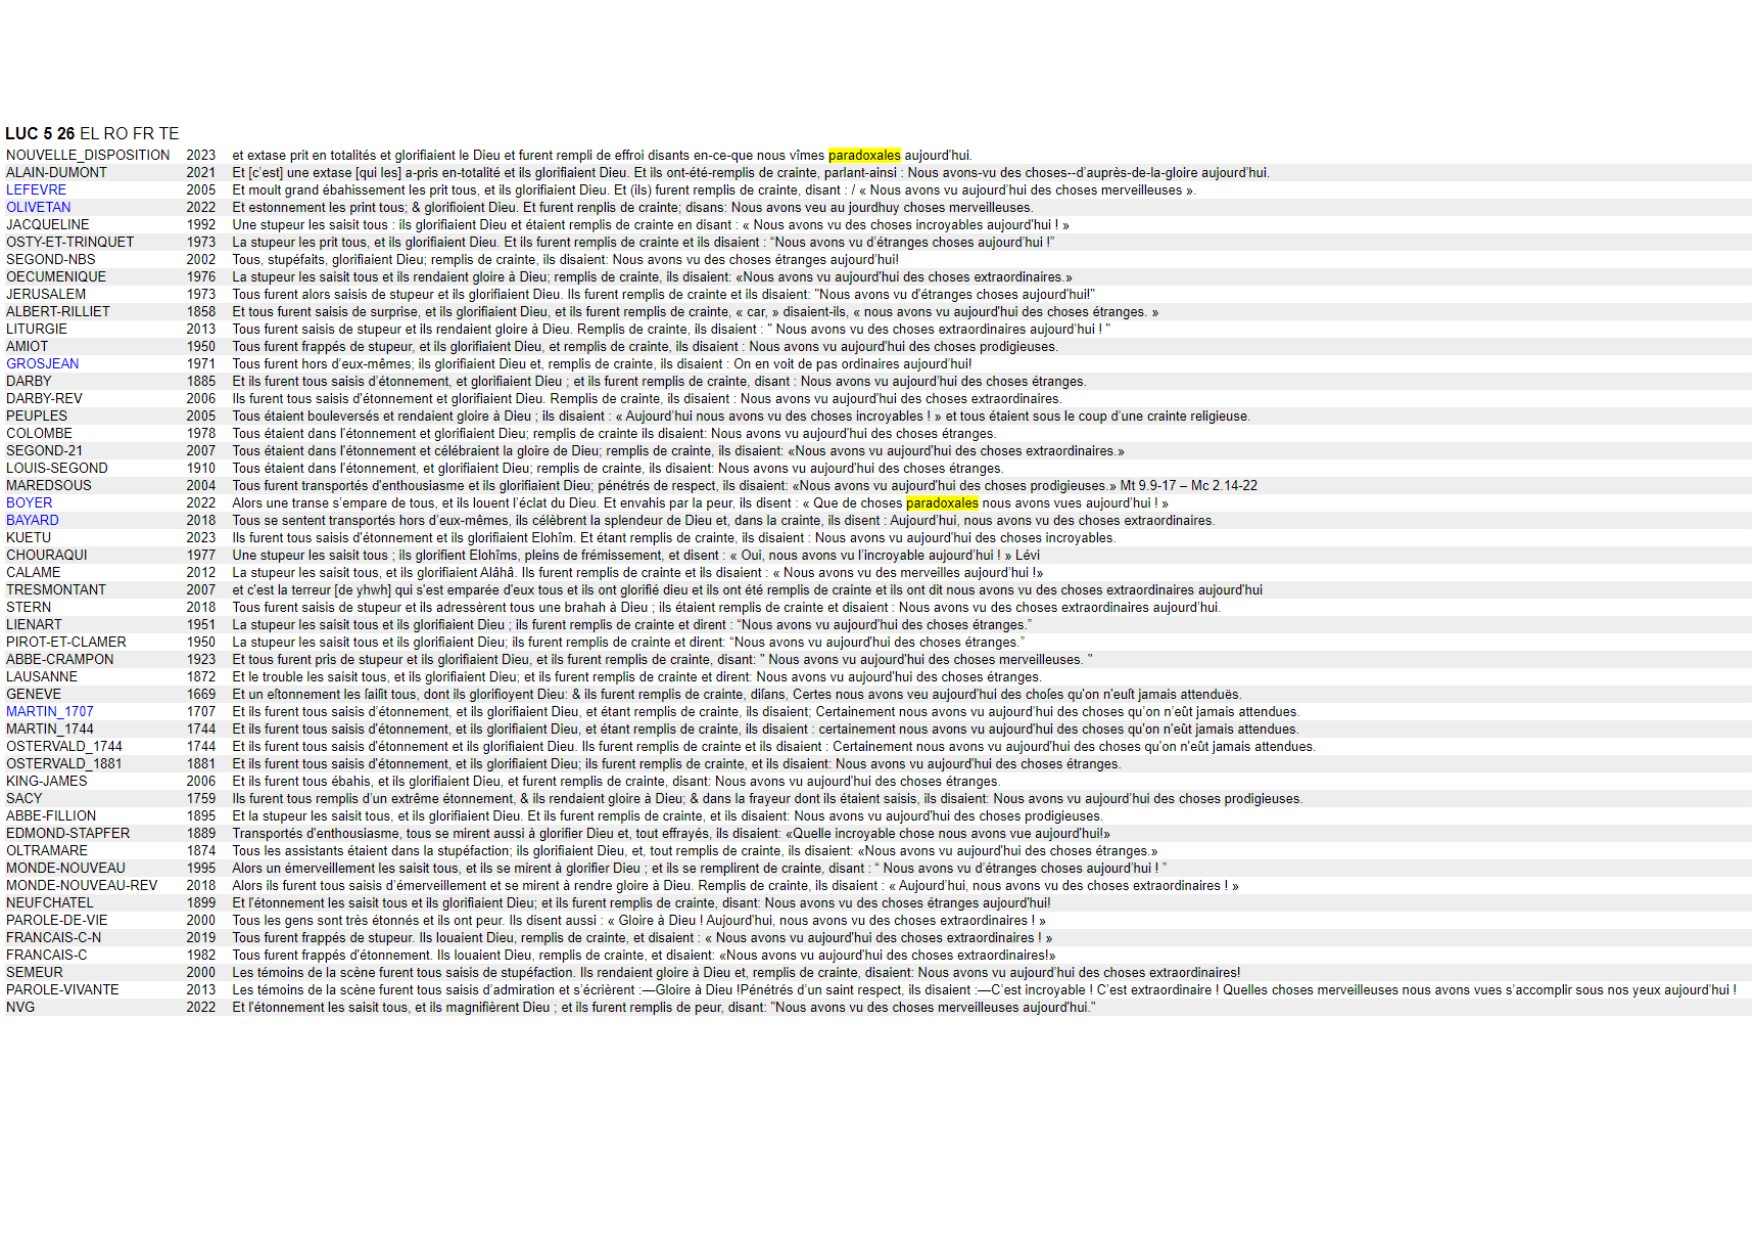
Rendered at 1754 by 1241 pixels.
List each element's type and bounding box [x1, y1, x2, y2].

picture [0, 125, 1754, 1019]
